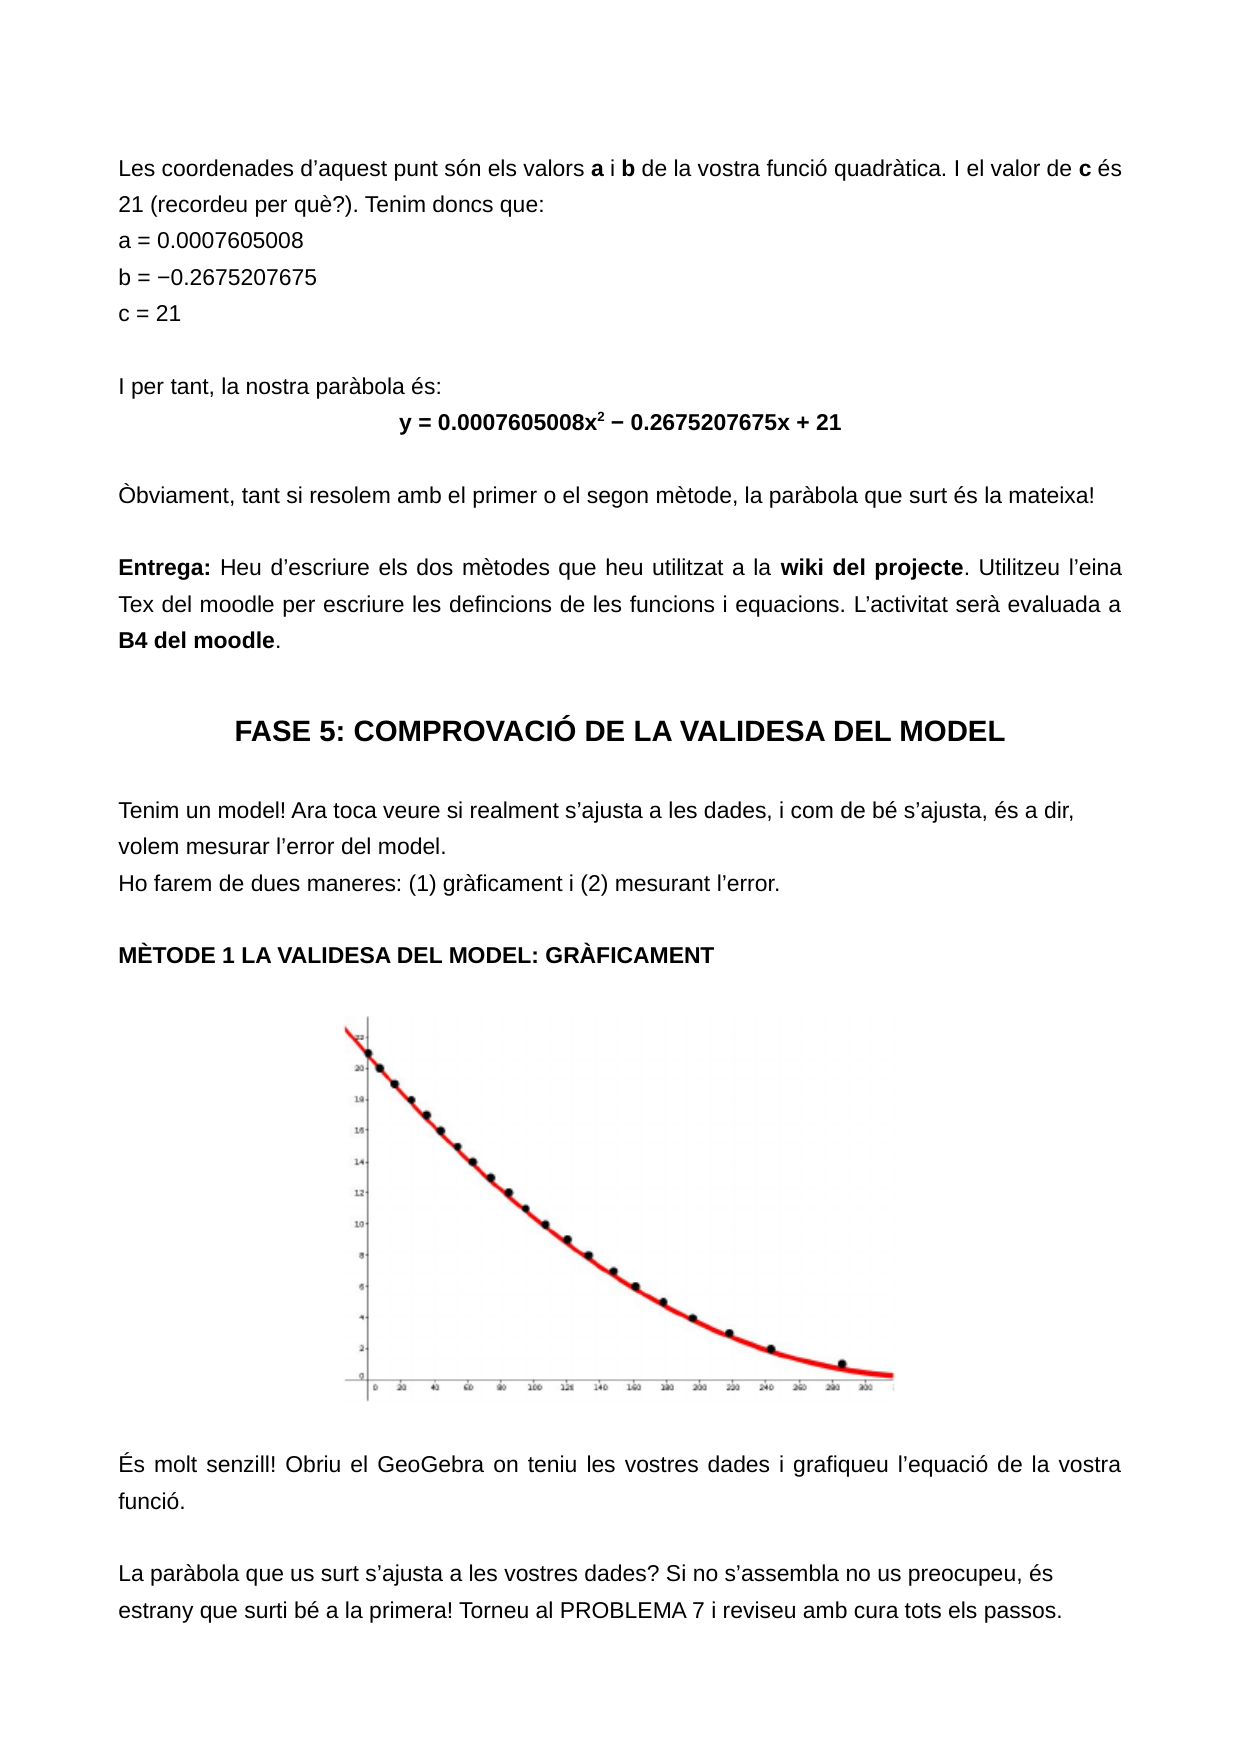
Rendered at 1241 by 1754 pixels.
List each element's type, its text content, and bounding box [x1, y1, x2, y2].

subtitle FASE 5: COMPROVACIÓ DE LA VALIDESA DEL MODEL [118, 714, 1122, 748]
text És molt senzill! Obriu el GeoGebra on teniu les vostres dades i grafiqueu l’equació de la vostra funció. [118, 1451, 1122, 1514]
text c = 21 [118, 300, 1122, 326]
text Ho farem de dues maneres: (1) gràficament i (2) mesurant l’error. [118, 870, 1122, 896]
text volem mesurar l’error del model. [118, 833, 1122, 860]
text y = 0.0007605008x2 − 0.2675207675x + 21 [118, 409, 1122, 435]
text a = 0.0007605008 [118, 227, 1122, 253]
text b = −0.2675207675 [118, 263, 1122, 290]
picture [325, 1015, 915, 1414]
text Tenim un model! Ara toca veure si realment s’ajusta a les dades, i com de bé s’ajusta, és a dir, [118, 797, 1122, 823]
text MÈTODE 1 LA VALIDESA DEL MODEL: GRÀFICAMENT [118, 942, 1122, 969]
text Les coordenades d’aquest punt són els valors a i b de la vostra funció quadràtica. I el valor de c és [118, 154, 1122, 181]
text Entrega: Heu d’escriure els dos mètodes que heu utilitzat a la wiki del projecte. Utilitzeu l’eina Tex del moodle per escriure les defincions de les funcions i equacions. L’activitat serà evaluada a B4 del moodle. [118, 554, 1122, 653]
text La paràbola que us surt s’ajusta a les vostres dades? Si no s’assembla no us preocupeu, és [118, 1560, 1122, 1587]
text Òbviament, tant si resolem amb el primer o el segon mètode, la paràbola que surt és la mateixa! [118, 482, 1122, 508]
text estrany que surti bé a la primera! Torneu al PROBLEMA 7 i reviseu amb cura tots els passos. [118, 1597, 1122, 1623]
text 21 (recordeu per què?). Tenim doncs que: [118, 191, 1122, 217]
text I per tant, la nostra paràbola és: [118, 373, 1122, 399]
